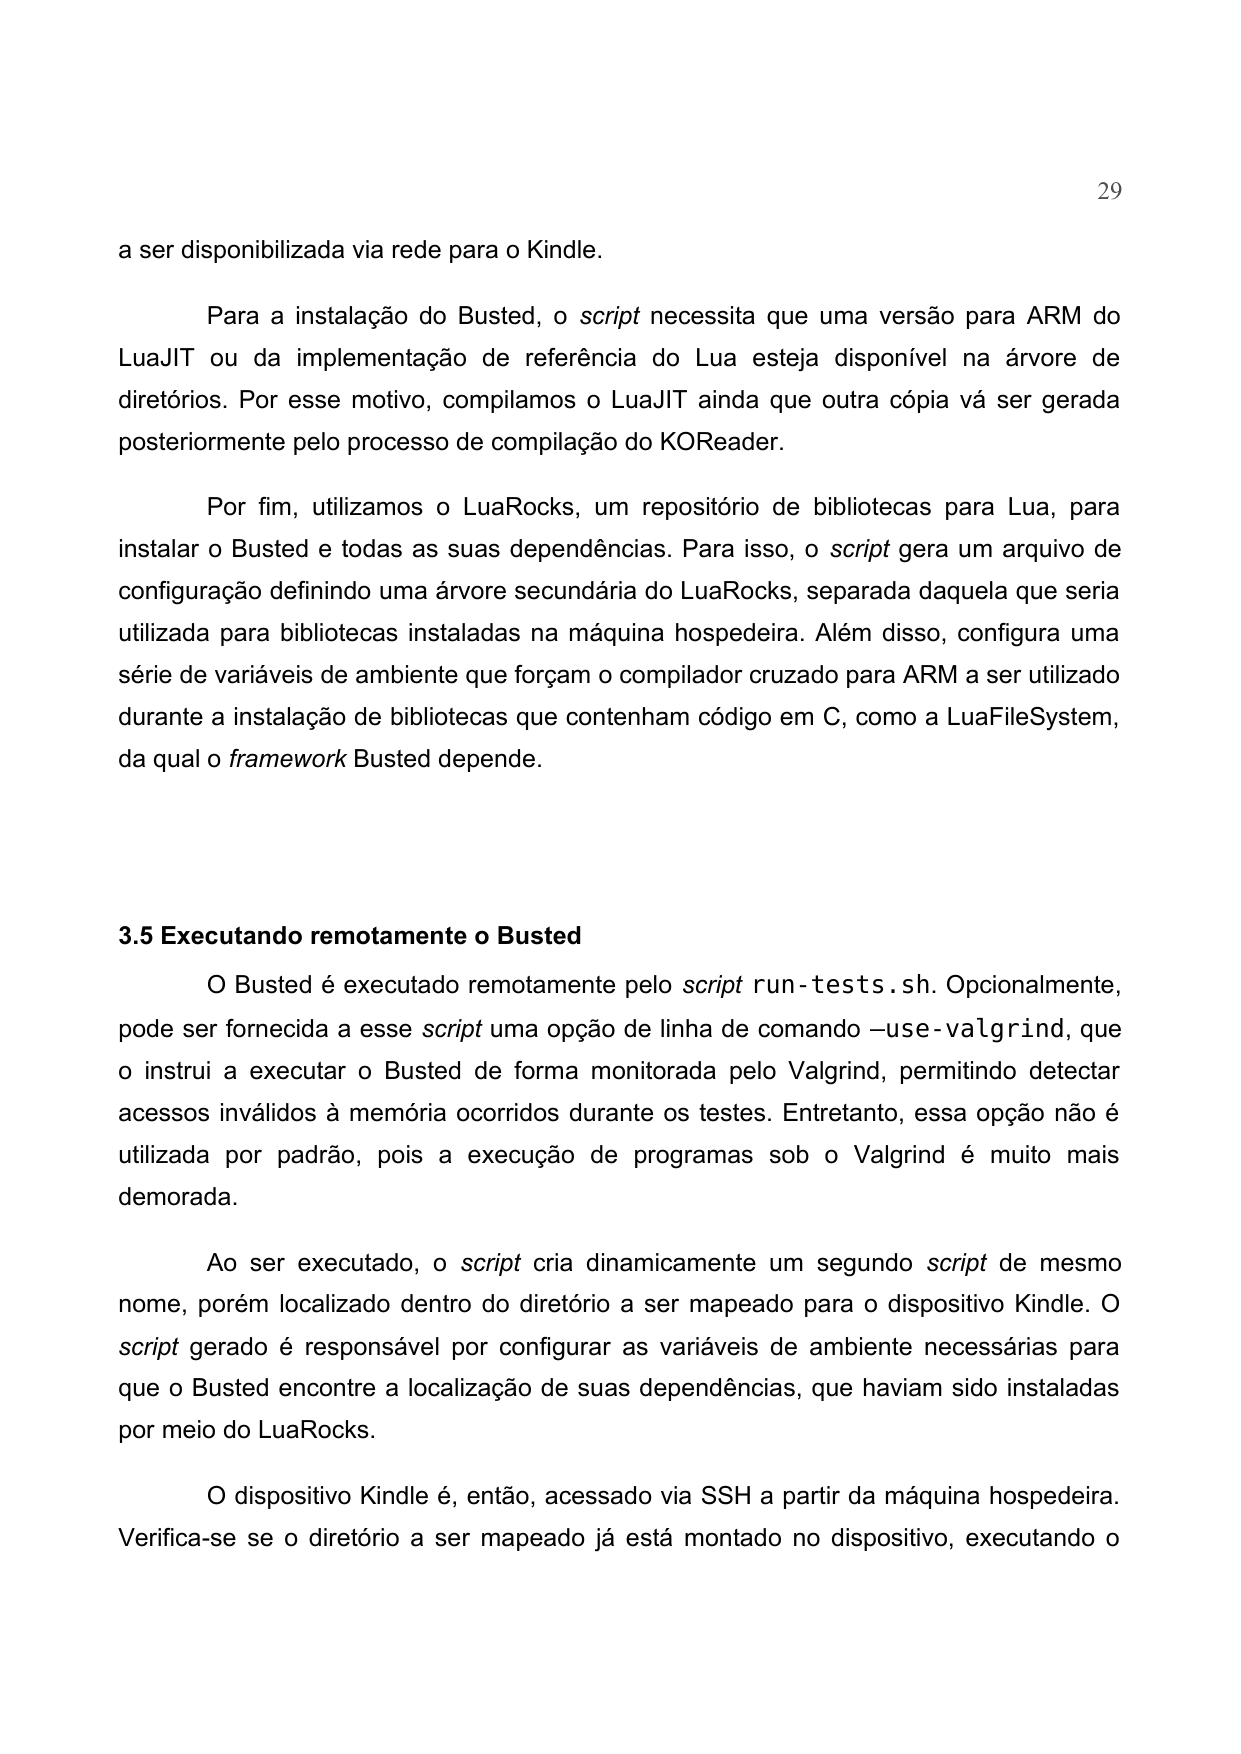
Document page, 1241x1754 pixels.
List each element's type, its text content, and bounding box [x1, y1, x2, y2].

text Para a instalação do Busted, o script necessita que uma versão para ARM do LuaJIT ou da implementação de referência do Lua esteja disponível na árvore de diretórios. Por esse motivo, compilamos o LuaJIT ainda que outra cópia vá ser gerada posteriormente pelo processo de compilação do KOReader. [118, 302, 1122, 456]
subtitle Executando remotamente o Busted [118, 922, 1122, 950]
text Ao ser executado, o script cria dinamicamente um segundo script de mesmo nome, porém localizado dentro do diretório a ser mapeado para o dispositivo Kindle. O script gerado é responsável por configurar as variáveis de ambiente necessárias para que o Busted encontre a localização de suas dependências, que haviam sido instaladas por meio do LuaRocks. [118, 1248, 1122, 1444]
text Por fim, utilizamos o LuaRocks, um repositório de bibliotecas para Lua, para instalar o Busted e todas as suas dependências. Para isso, o script gera um arquivo de configuração definindo uma árvore secundária do LuaRocks, separada daquela que seria utilizada para bibliotecas instaladas na máquina hospedeira. Além disso, configura uma série de variáveis de ambiente que forçam o compilador cruzado para ARM a ser utilizado durante a instalação de bibliotecas que contenham código em C, como a LuaFileSystem, da qual o framework Busted depende. [118, 493, 1122, 773]
text a ser disponibilizada via rede para o Kindle. [118, 236, 1122, 264]
text O Busted é executado remotamente pelo script run-tests.sh. Opcionalmente, pode ser fornecida a esse script uma opção de linha de comando –use-valgrind, que o instrui a executar o Busted de forma monitorada pelo Valgrind, permitindo detectar acessos inválidos à memória ocorridos durante os testes. Entretanto, essa opção não é utilizada por padrão, pois a execução de programas sob o Valgrind é muito mais demorada. [118, 971, 1122, 1211]
text O dispositivo Kindle é, então, acessado via SSH a partir da máquina hospedeira. Verifica-se se o diretório a ser mapeado já está montado no dispositivo, executando o [118, 1482, 1122, 1552]
